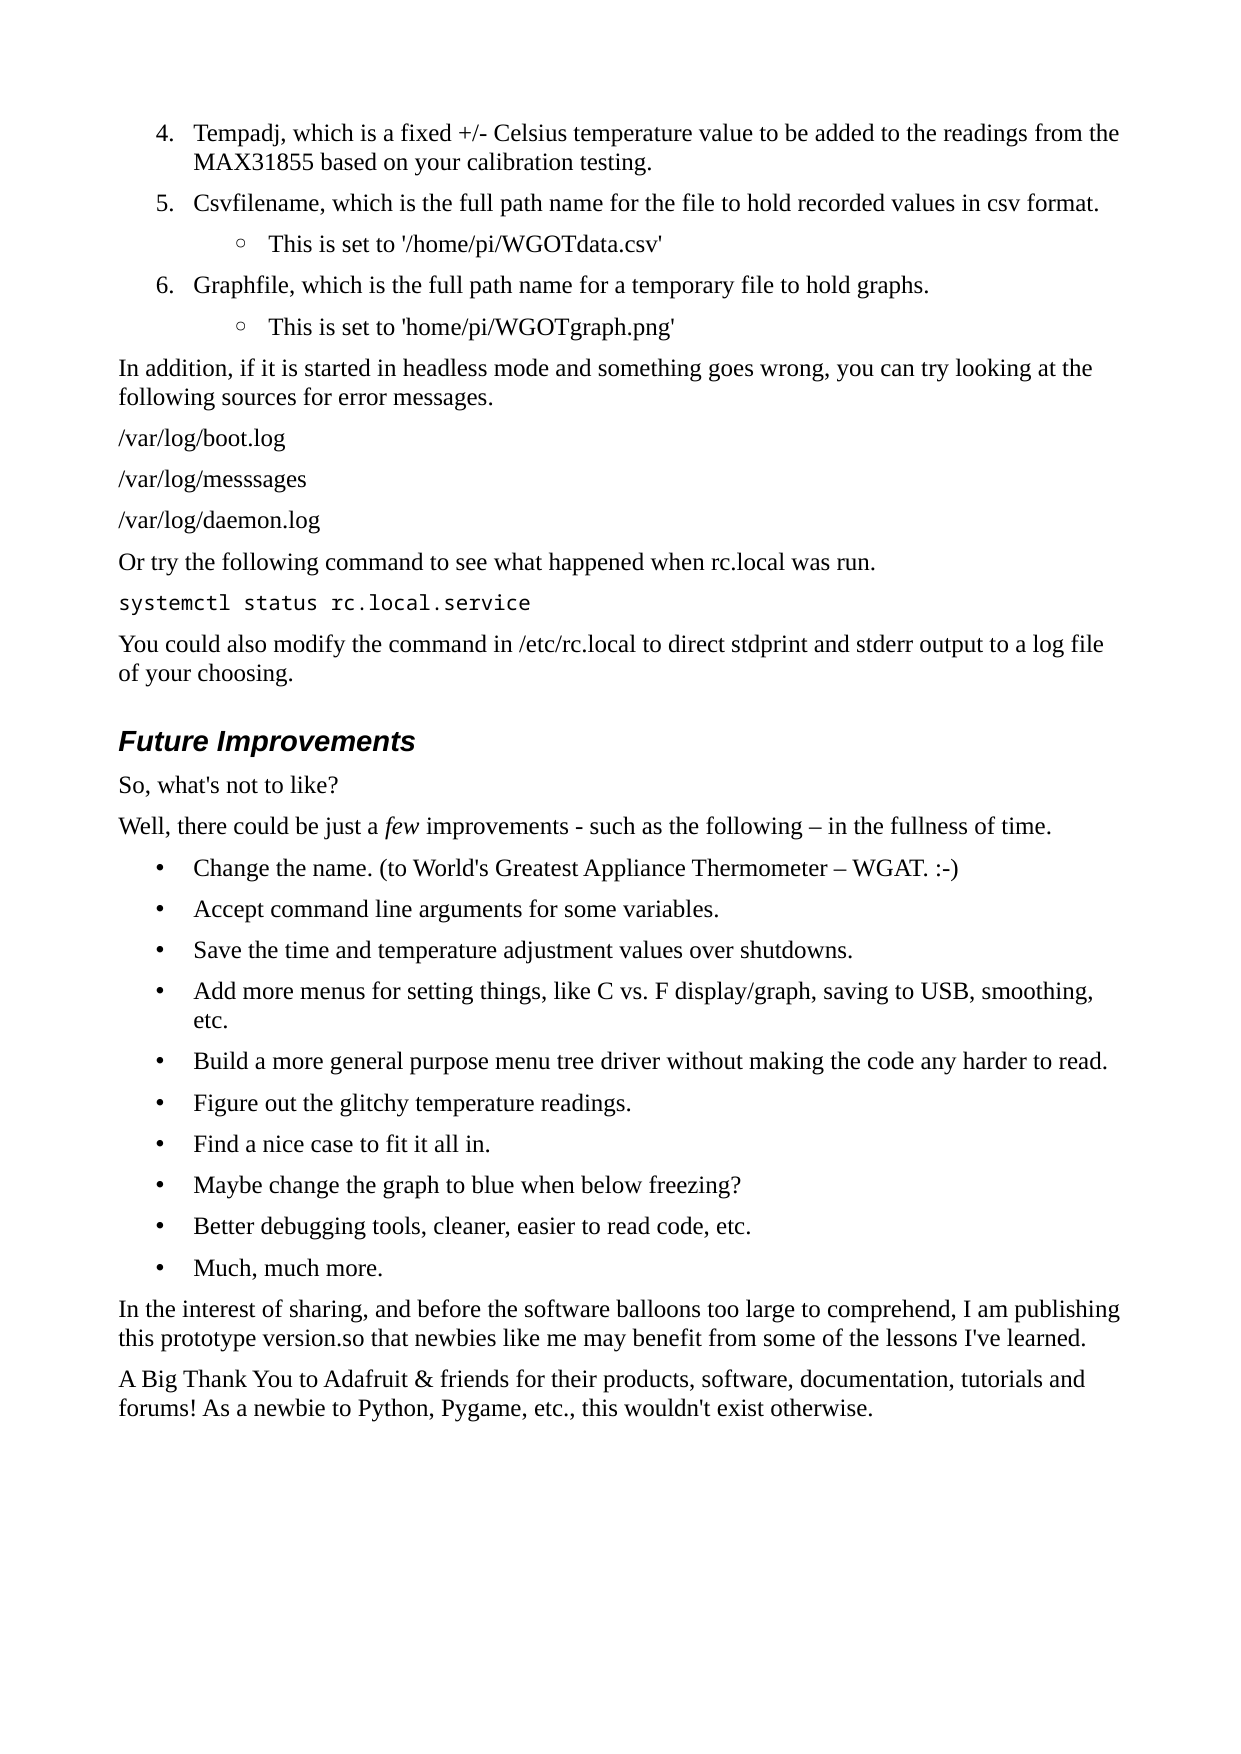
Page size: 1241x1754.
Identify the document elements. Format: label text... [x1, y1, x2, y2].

list Find a nice case to fit it all in. [156, 1129, 1122, 1158]
list Much, much more. [156, 1253, 1122, 1281]
subtitle Future Improvements [118, 724, 1122, 758]
text In the interest of sharing, and before the software balloons too large to comprehend, I am publishing this prototype version.so that newbies like me may benefit from some of the lessons I've learned. [118, 1294, 1122, 1351]
list Add more menus for setting things, like C vs. F display/graph, saving to USB, smoothing, etc. [156, 976, 1122, 1034]
list Better debugging tools, cleaner, easier to read code, etc. [156, 1211, 1122, 1240]
list Save the time and temperature adjustment values over shutdowns. [156, 935, 1122, 964]
text You could also modify the command in /etc/rc.local to direct stdprint and stderr output to a log file of your choosing. [118, 629, 1122, 687]
text A Big Thank You to Adafruit & friends for their products, software, documentation, tutorials and forums! As a newbie to Python, Pygame, etc., this wouldn't exist otherwise. [118, 1364, 1122, 1421]
list Accept command line arguments for some variables. [156, 894, 1122, 923]
list Change the name. (to World's Greatest Appliance Thermometer – WGAT. :-) [156, 853, 1122, 881]
text So, what's not to like? [118, 770, 1122, 799]
list Maybe change the graph to blue when below freezing? [156, 1170, 1122, 1199]
list This is set to '/home/pi/WGOTdata.csv' [231, 229, 1122, 258]
list Csvfilename, which is the full path name for the file to hold recorded values in csv format. [156, 188, 1122, 217]
list Tempadj, which is a fixed +/- Celsius temperature value to be added to the readings from the MAX31855 based on your calibration testing. [156, 118, 1122, 176]
list Graphfile, which is the full path name for a temporary file to hold graphs. [156, 271, 1122, 299]
text /var/log/daemon.log [118, 506, 1122, 534]
text Or try the following command to see what happened when rc.local was run. [118, 547, 1122, 576]
text In addition, if it is started in headless mode and something goes wrong, you can try looking at the following sources for error messages. [118, 353, 1122, 411]
list This is set to 'home/pi/WGOTgraph.png' [231, 312, 1122, 341]
text systemctl status rc.local.service [118, 588, 1122, 617]
text /var/log/boot.log [118, 423, 1122, 452]
list Figure out the glitchy temperature readings. [156, 1088, 1122, 1116]
list Build a more general purpose menu tree driver without making the code any harder to read. [156, 1046, 1122, 1075]
text /var/log/messsages [118, 464, 1122, 493]
text Well, there could be just a few improvements - such as the following – in the fullness of time. [118, 811, 1122, 840]
